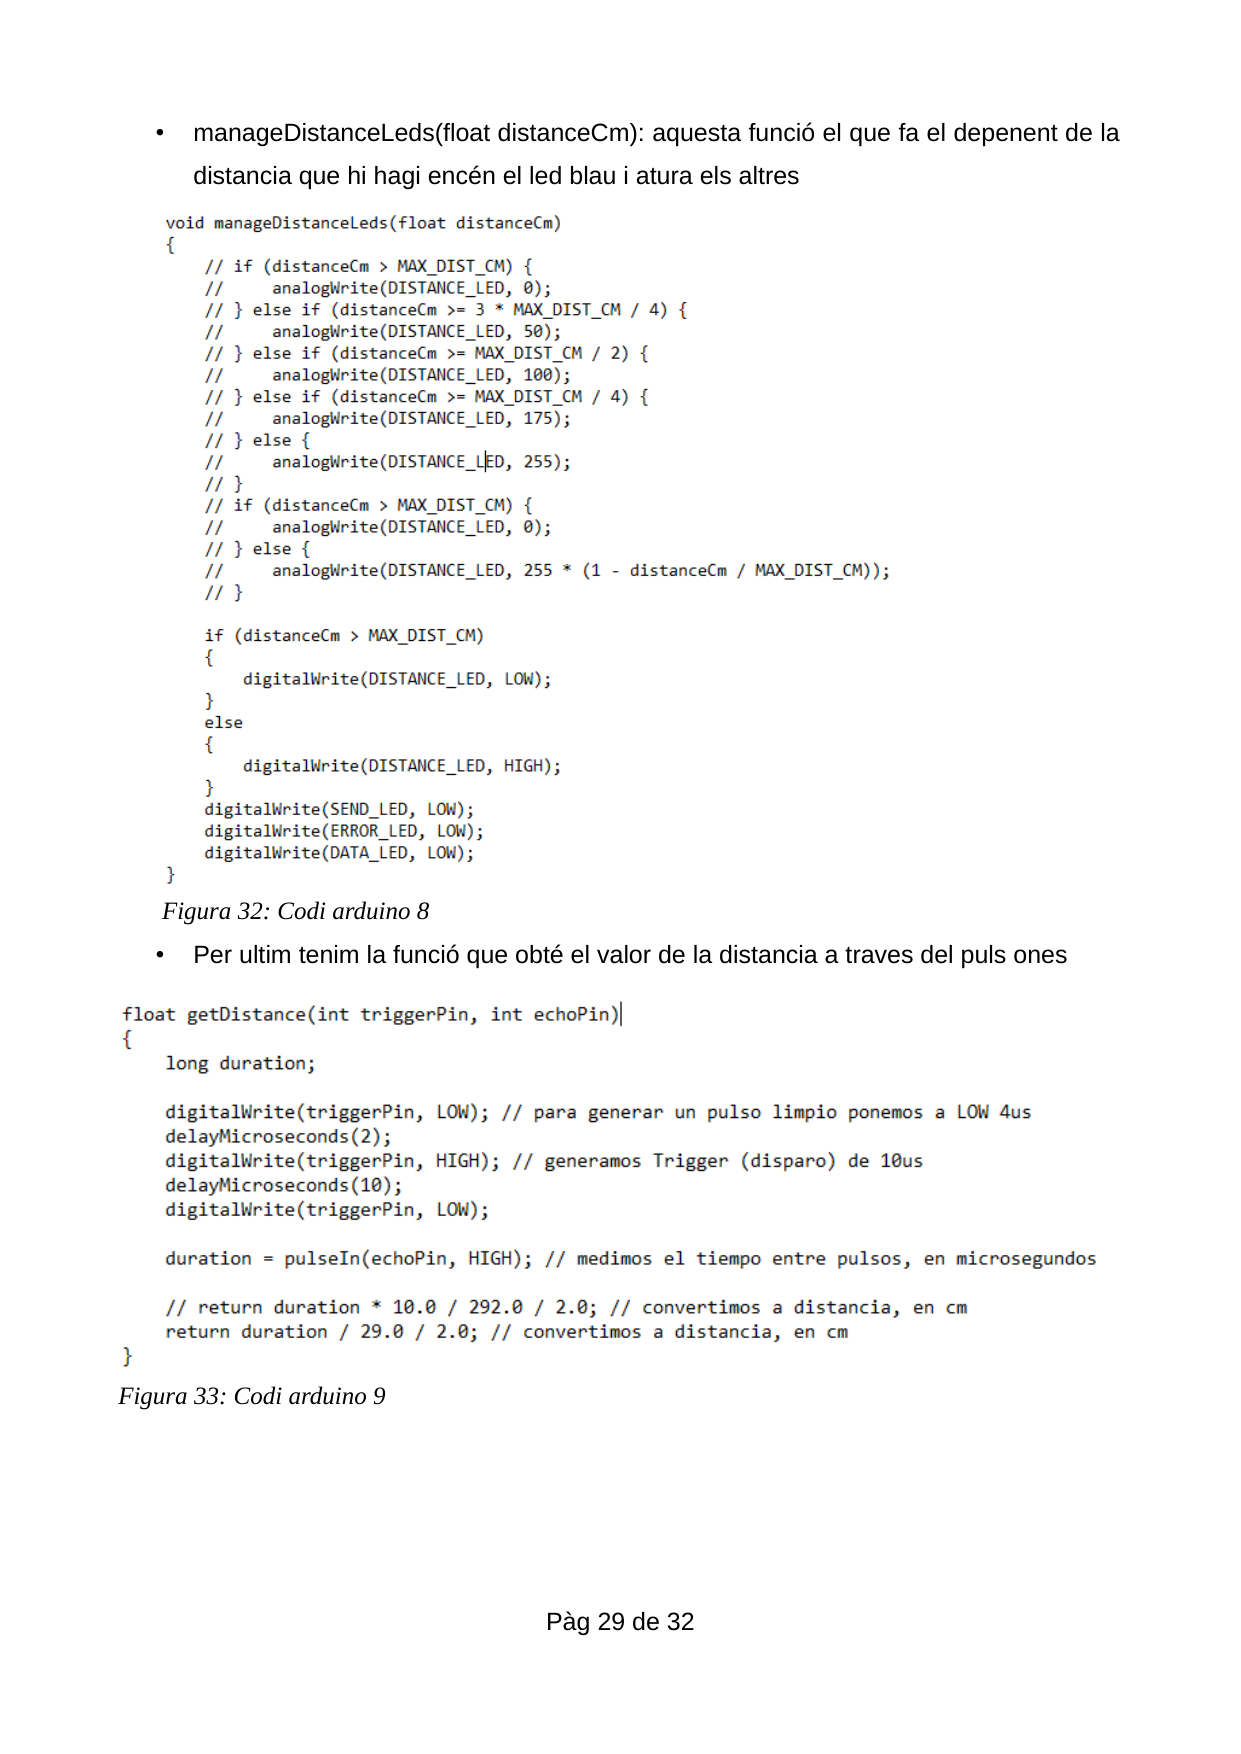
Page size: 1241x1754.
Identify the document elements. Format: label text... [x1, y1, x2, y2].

picture [161, 208, 902, 891]
picture [118, 995, 1123, 1376]
list Per ultim tenim la funció que obté el valor de la distancia a traves del puls ones [156, 196, 1122, 968]
list manageDistanceLeds(float distanceCm): aquesta funció el que fa el depenent de la distancia que hi hagi encén el led blau i atura els altres [156, 118, 1122, 190]
list Figura 32: Codi arduino 8 [162, 891, 901, 925]
text Figura 33: Codi arduino 9 [118, 1376, 1122, 1409]
